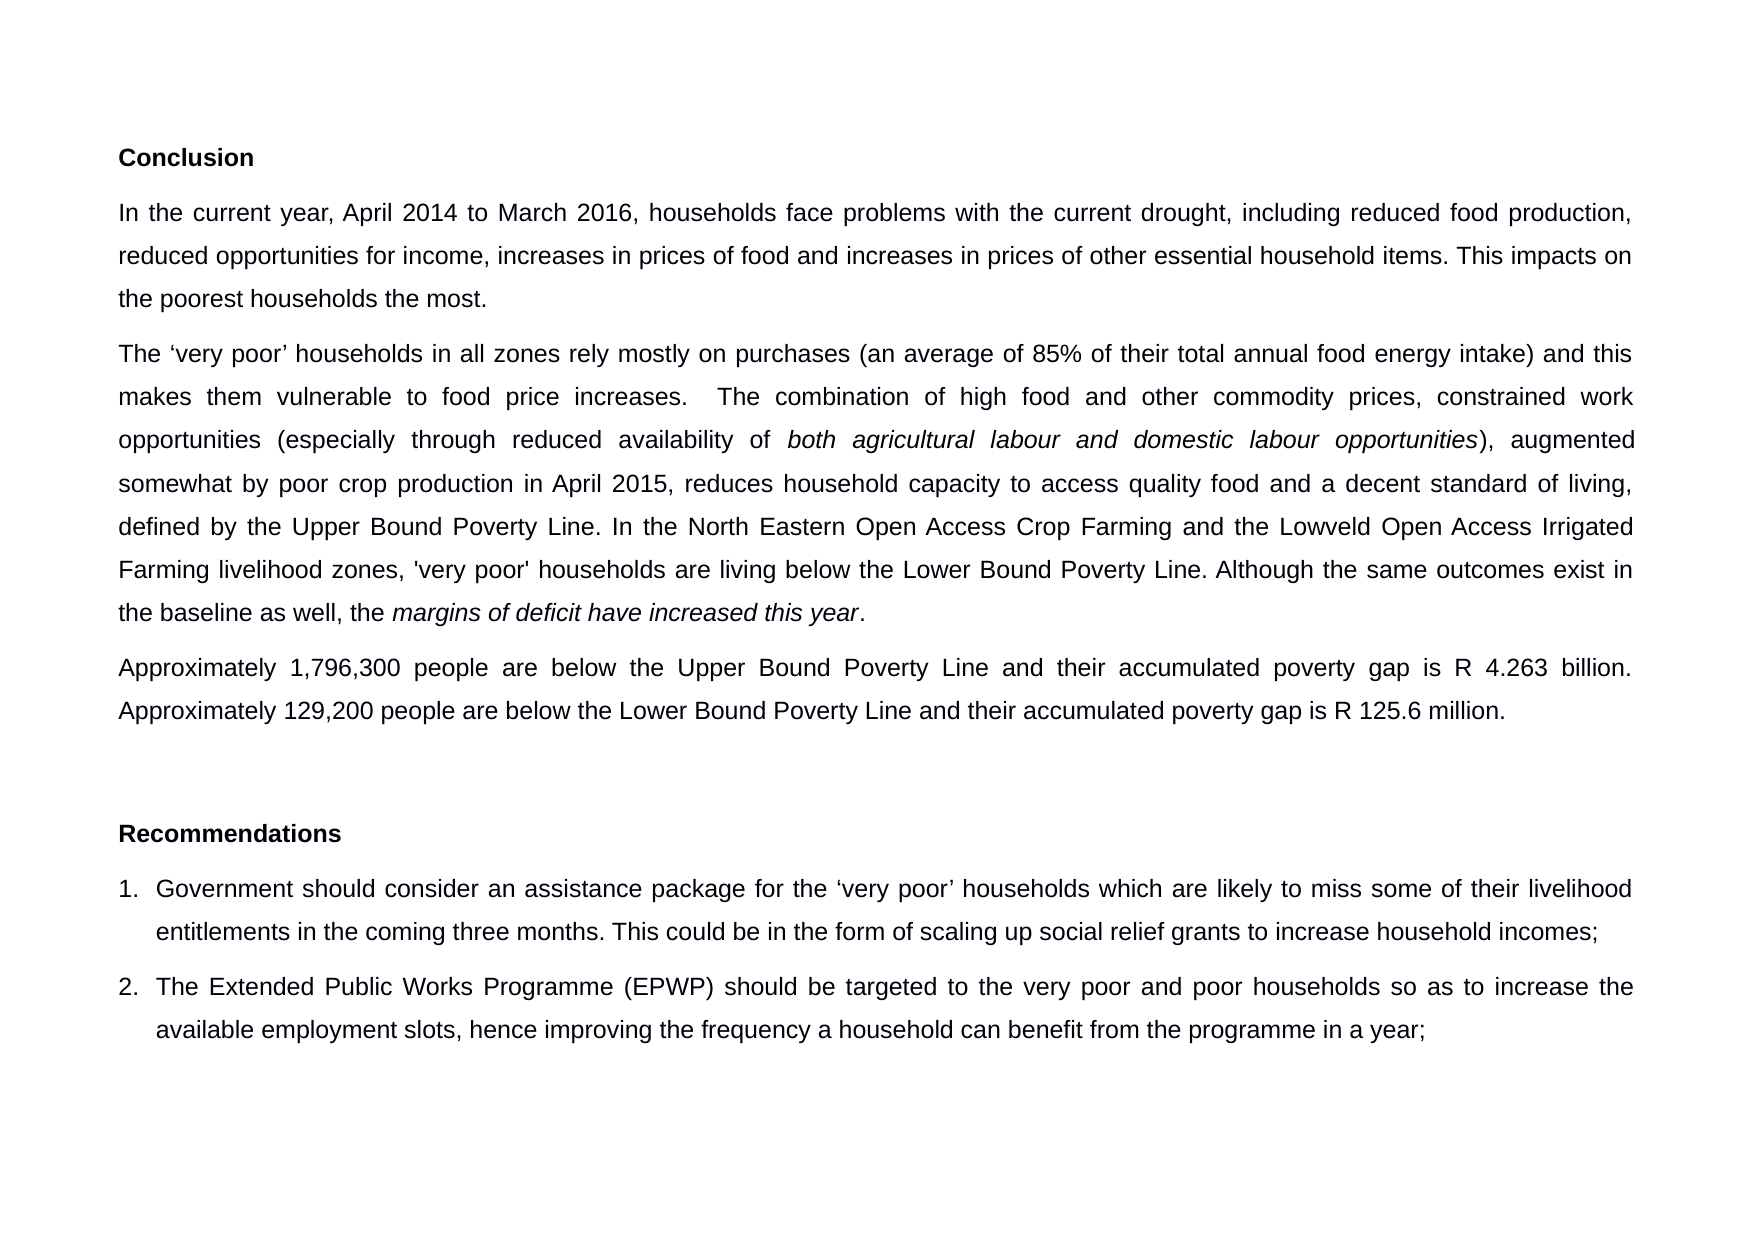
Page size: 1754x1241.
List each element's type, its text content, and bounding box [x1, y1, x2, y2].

list Government should consider an assistance package for the ‘very poor’ households which are likely to miss some of their livelihood entitlements in the coming three months. This could be in the form of scaling up social relief grants to increase household incomes; [118, 874, 1636, 946]
text Approximately 1,796,300 people are below the Upper Bound Poverty Line and their accumulated poverty gap is R 4.263 billion. Approximately 129,200 people are below the Lower Bound Poverty Line and their accumulated poverty gap is R 125.6 million. [118, 653, 1636, 725]
text In the current year, April 2014 to March 2016, households face problems with the current drought, including reduced food production, reduced opportunities for income, increases in prices of food and increases in prices of other essential household items. This impacts on the poorest households the most. [118, 198, 1636, 313]
subtitle Conclusion [118, 143, 1636, 172]
text The ‘very poor’ households in all zones rely mostly on purchases (an average of 85% of their total annual food energy intake) and this makes them vulnerable to food price increases. The combination of high food and other commodity prices, constrained work opportunities (especially through reduced availability of both agricultural labour and domestic labour opportunities), augmented somewhat by poor crop production in April 2015, reduces household capacity to access quality food and a decent standard of living, defined by the Upper Bound Poverty Line. In the North Eastern Open Access Crop Farming and the Lowveld Open Access Irrigated Farming livelihood zones, 'very poor' households are living below the Lower Bound Poverty Line. Although the same outcomes exist in the baseline as well, the margins of deficit have increased this year. [118, 339, 1636, 627]
list The Extended Public Works Programme (EPWP) should be targeted to the very poor and poor households so as to increase the available employment slots, hence improving the frequency a household can benefit from the programme in a year; [118, 972, 1636, 1044]
subtitle Recommendations [118, 819, 1636, 848]
